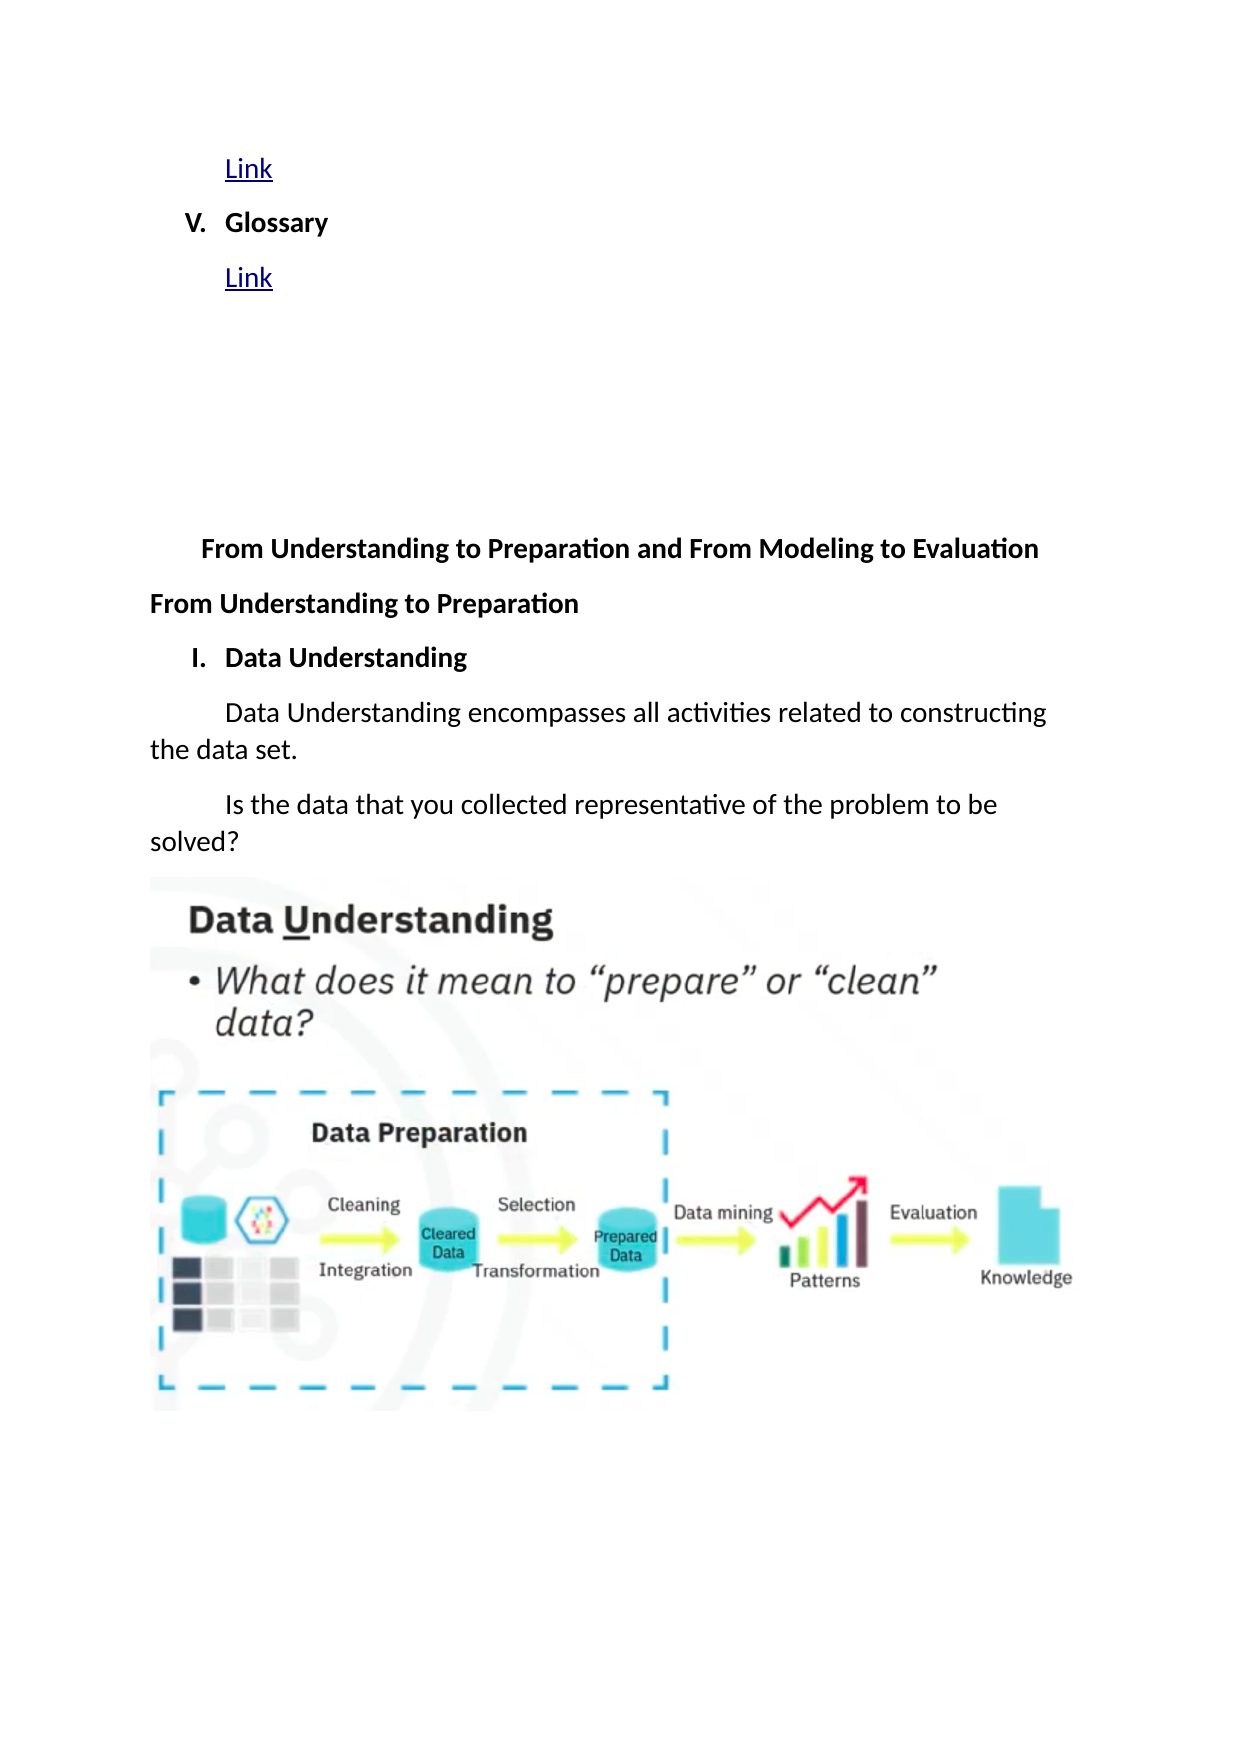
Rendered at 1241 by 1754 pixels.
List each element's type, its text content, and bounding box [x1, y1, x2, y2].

list Data Understanding [207, 639, 1090, 675]
text Link [150, 259, 1090, 294]
text Link [150, 150, 1090, 186]
text From Understanding to Preparation and From Modeling to Evaluation [150, 531, 1090, 566]
text Data Understanding encompasses all activities related to constructing the data set. [150, 694, 1090, 767]
text Is the data that you collected representative of the problem to be solved? [150, 786, 1090, 859]
text From Understanding to Preparation [150, 585, 1090, 621]
list Glossary [207, 204, 1090, 240]
picture [150, 877, 1091, 1411]
